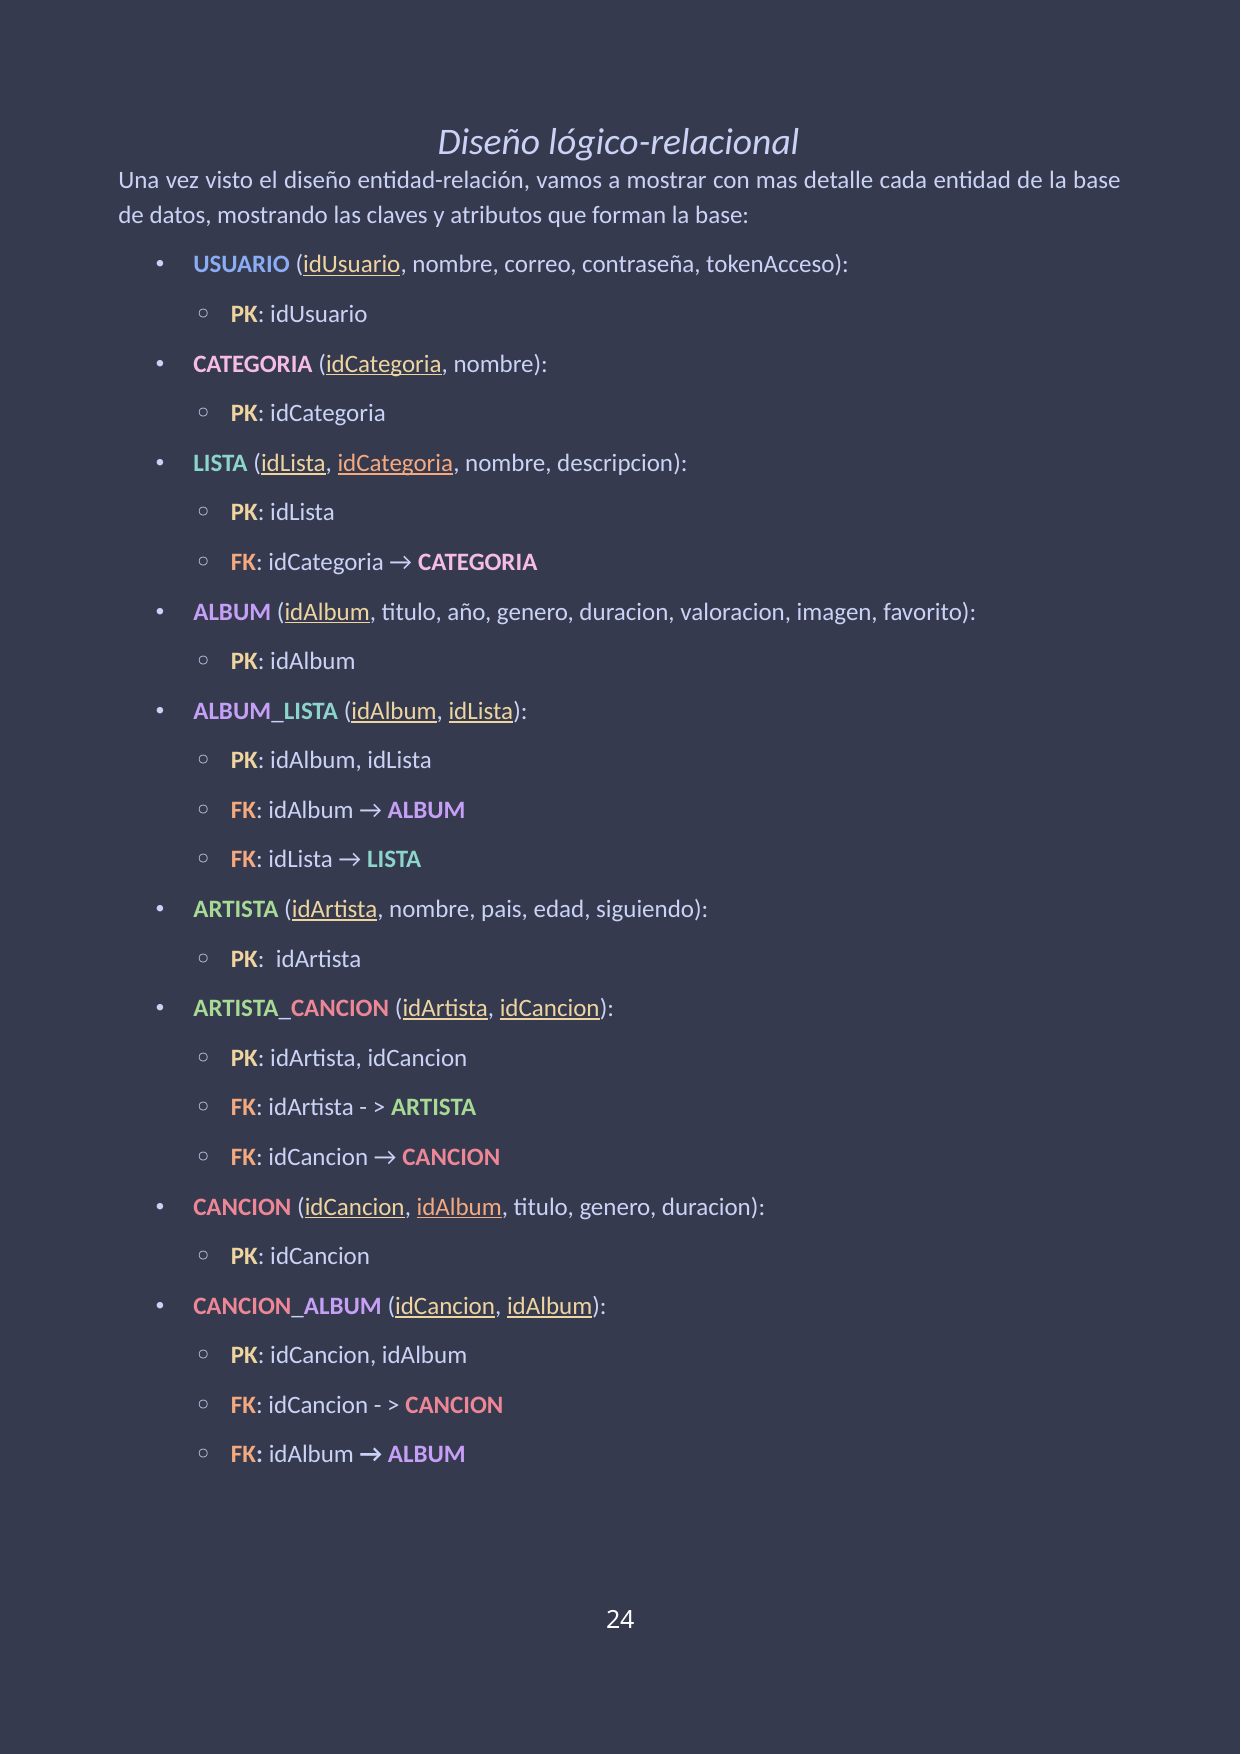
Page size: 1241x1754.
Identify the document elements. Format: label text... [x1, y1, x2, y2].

list ALBUM (idAlbum, titulo, año, genero, duracion, valoracion, imagen, favorito): [156, 596, 1122, 626]
list PK: idAlbum [193, 645, 1122, 676]
list FK: idCategoria → CATEGORIA [193, 546, 1122, 577]
list CANCION_ALBUM (idCancion, idAlbum): [156, 1290, 1122, 1320]
list FK: idAlbum → ALBUM [193, 1438, 1122, 1469]
list CANCION (idCancion, idAlbum, titulo, genero, duracion): [156, 1191, 1122, 1221]
list FK: idCancion → CANCION [193, 1141, 1122, 1172]
list PK: idCategoria [193, 397, 1122, 428]
list USUARIO (idUsuario, nombre, correo, contraseña, tokenAcceso): [156, 248, 1122, 279]
text Una vez visto el diseño entidad-relación, vamos a mostrar con mas detalle cada entidad de la base de datos, mostrando las claves y atributos que forman la base: [118, 164, 1122, 229]
list LISTA (idLista, idCategoria, nombre, descripcion): [156, 447, 1122, 477]
list PK: idCancion, idAlbum [193, 1339, 1122, 1370]
list ARTISTA_CANCION (idArtista, idCancion): [156, 992, 1122, 1023]
list PK: idUsuario [193, 298, 1122, 329]
list ALBUM_LISTA (idAlbum, idLista): [156, 695, 1122, 725]
list FK: idArtista - > ARTISTA [193, 1091, 1122, 1122]
list PK: idArtista, idCancion [193, 1042, 1122, 1072]
list PK: idLista [193, 496, 1122, 527]
list FK: idCancion - > CANCION [193, 1389, 1122, 1419]
list PK: idAlbum, idLista [193, 744, 1122, 775]
list CATEGORIA (idCategoria, nombre): [156, 348, 1122, 378]
list ARTISTA (idArtista, nombre, pais, edad, siguiendo): [156, 893, 1122, 924]
list FK: idLista → LISTA [193, 843, 1122, 874]
text Diseño lógico-relacional [118, 118, 1122, 164]
list PK: idCancion [193, 1240, 1122, 1271]
list FK: idAlbum → ALBUM [193, 794, 1122, 824]
list PK: idArtista [193, 943, 1122, 973]
